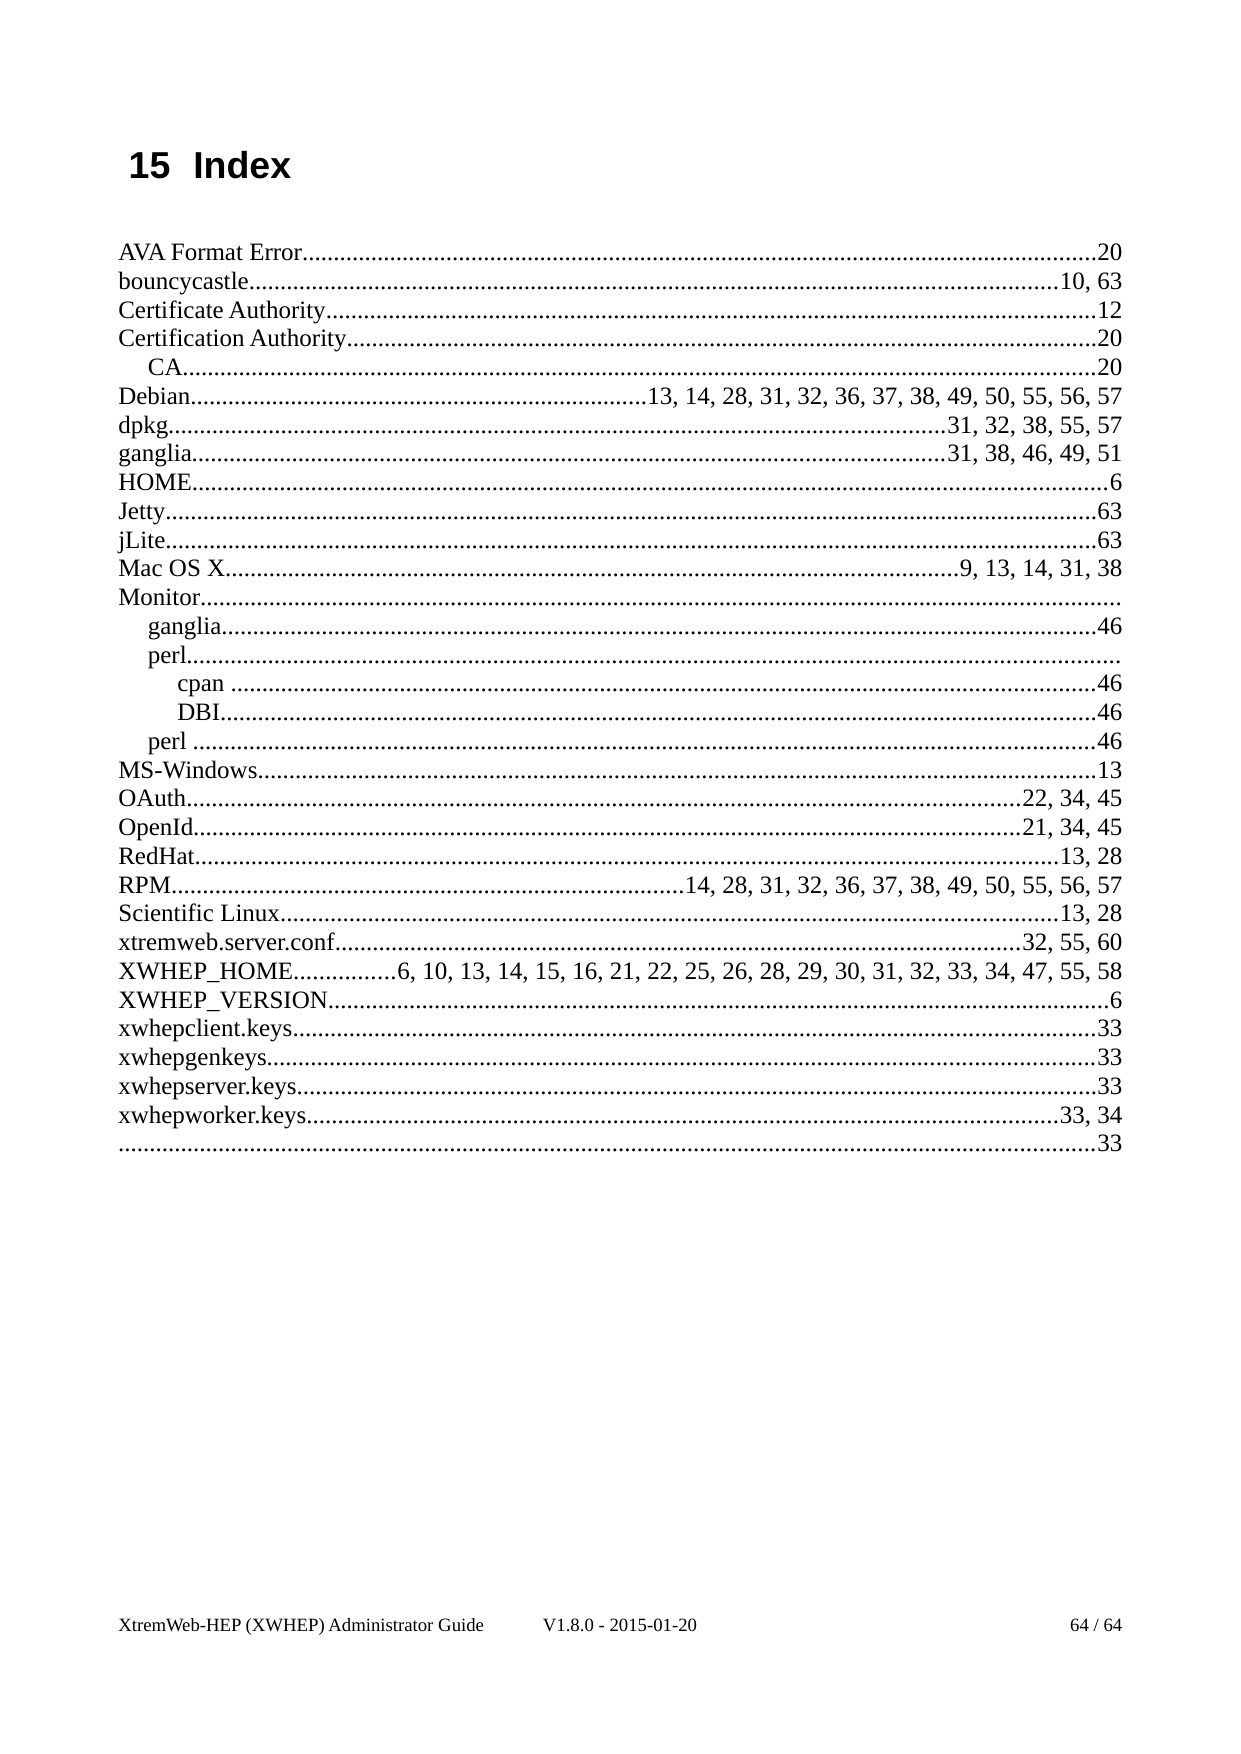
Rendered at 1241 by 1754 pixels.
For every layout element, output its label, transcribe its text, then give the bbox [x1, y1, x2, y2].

text xtremweb.server.conf 32, 55, 60 [118, 927, 1122, 956]
subtitle Index [118, 143, 1122, 186]
text ganglia 31, 38, 46, 49, 51 [118, 438, 1122, 467]
text bouncycastle 10, 63 [118, 266, 1122, 295]
text perl 46 [148, 726, 1122, 755]
text RPM 14, 28, 31, 32, 36, 37, 38, 49, 50, 55, 56, 57 [118, 870, 1122, 898]
text xwhepgenkeys 33 [118, 1042, 1122, 1071]
text Jetty 63 [118, 496, 1122, 525]
text OAuth 22, 34, 45 [118, 783, 1122, 812]
text perl [148, 640, 1122, 668]
text ganglia 46 [148, 611, 1122, 640]
text MS-Windows 13 [118, 755, 1122, 783]
text Monitor [118, 582, 1122, 611]
text RedHat 13, 28 [118, 841, 1122, 870]
text xwhepworker.keys 33, 34 [118, 1100, 1122, 1128]
text XWHEP_HOME 6, 10, 13, 14, 15, 16, 21, 22, 25, 26, 28, 29, 30, 31, 32, 33, 34, 47, 55, 58 [118, 956, 1122, 985]
text dpkg 31, 32, 38, 55, 57 [118, 410, 1122, 438]
text Debian 13, 14, 28, 31, 32, 36, 37, 38, 49, 50, 55, 56, 57 [118, 381, 1122, 410]
text HOME 6 [118, 467, 1122, 496]
text jLite 63 [118, 525, 1122, 553]
text Certification Authority 20 [118, 323, 1122, 352]
text xwhepserver.keys 33 [118, 1071, 1122, 1100]
text CA 20 [148, 352, 1122, 381]
text AVA Format Error 20 [118, 237, 1122, 266]
text cpan 46 [177, 668, 1122, 697]
text XWHEP_VERSION 6 [118, 985, 1122, 1013]
text Certificate Authority 12 [118, 295, 1122, 323]
text OpenId 21, 34, 45 [118, 812, 1122, 841]
text Scientific Linux 13, 28 [118, 898, 1122, 927]
text DBI 46 [177, 697, 1122, 726]
text Mac OS X 9, 13, 14, 31, 38 [118, 553, 1122, 582]
text xwhepclient.keys 33 [118, 1013, 1122, 1042]
text 33 [118, 1128, 1122, 1157]
